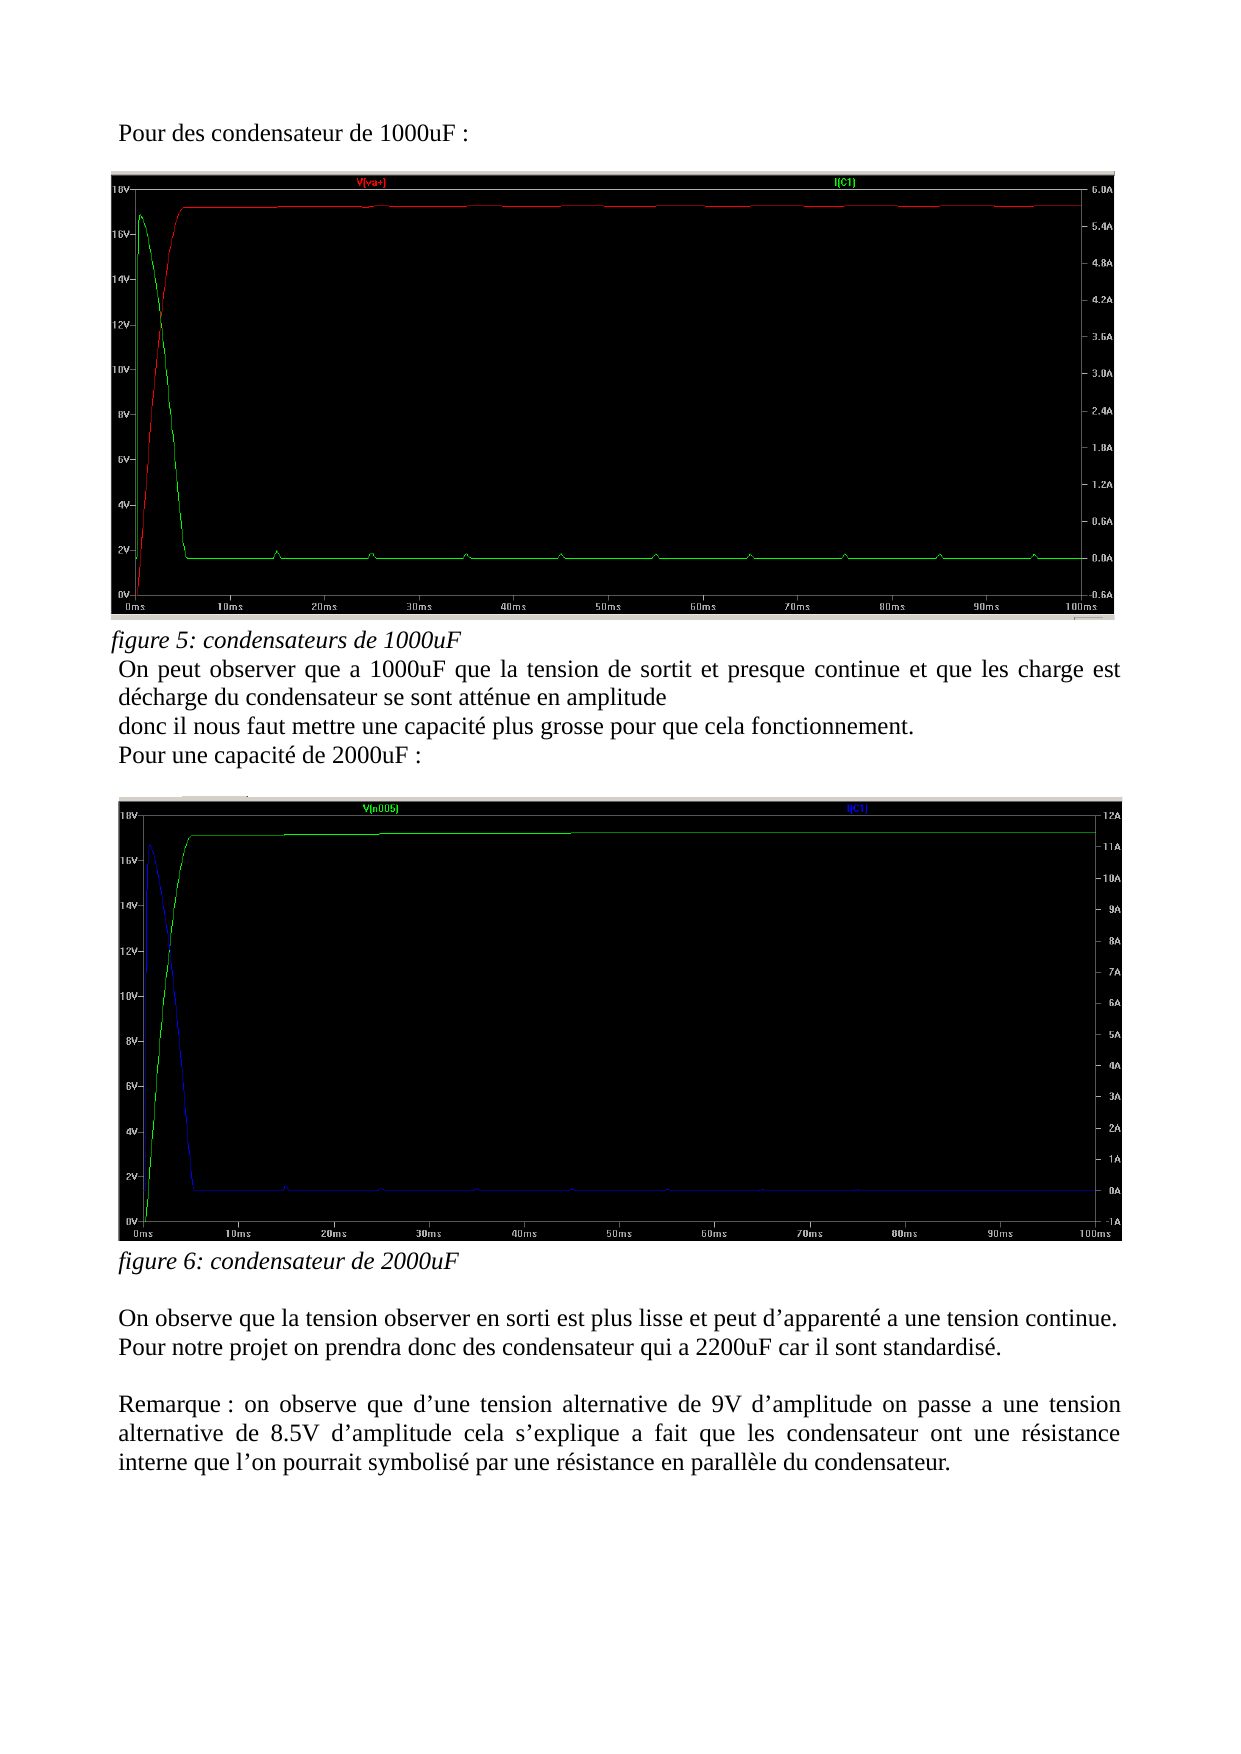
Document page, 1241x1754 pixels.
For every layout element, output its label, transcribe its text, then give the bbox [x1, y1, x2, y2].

text Pour des condensateur de 1000uF : [118, 118, 1122, 147]
text figure 5: condensateurs de 1000uF [111, 620, 1114, 654]
text Pour notre projet on prendra donc des condensateur qui a 2200uF car il sont standardisé. [118, 1332, 1122, 1361]
text On peut observer que a 1000uF que la tension de sortit et presque continue et que les charge est décharge du condensateur se sont atténue en amplitude [111, 147, 1122, 711]
picture [110, 171, 1115, 620]
text Pour une capacité de 2000uF : [118, 740, 1122, 769]
text Remarque : on observe que d’une tension alternative de 9V d’amplitude on passe a une tension alternative de 8.5V d’amplitude cela s’explique a fait que les condensateur ont une résistance interne que l’on pourrait symbolisé par une résistance en parallèle du condensateur. [118, 1389, 1122, 1476]
text On observe que la tension observer en sorti est plus lisse et peut d’apparenté a une tension continue. [118, 1303, 1122, 1332]
text figure 6: condensateur de 2000uF [118, 1241, 1122, 1274]
text donc il nous faut mettre une capacité plus grosse pour que cela fonctionnement. [118, 711, 1122, 740]
picture [118, 796, 1123, 1241]
